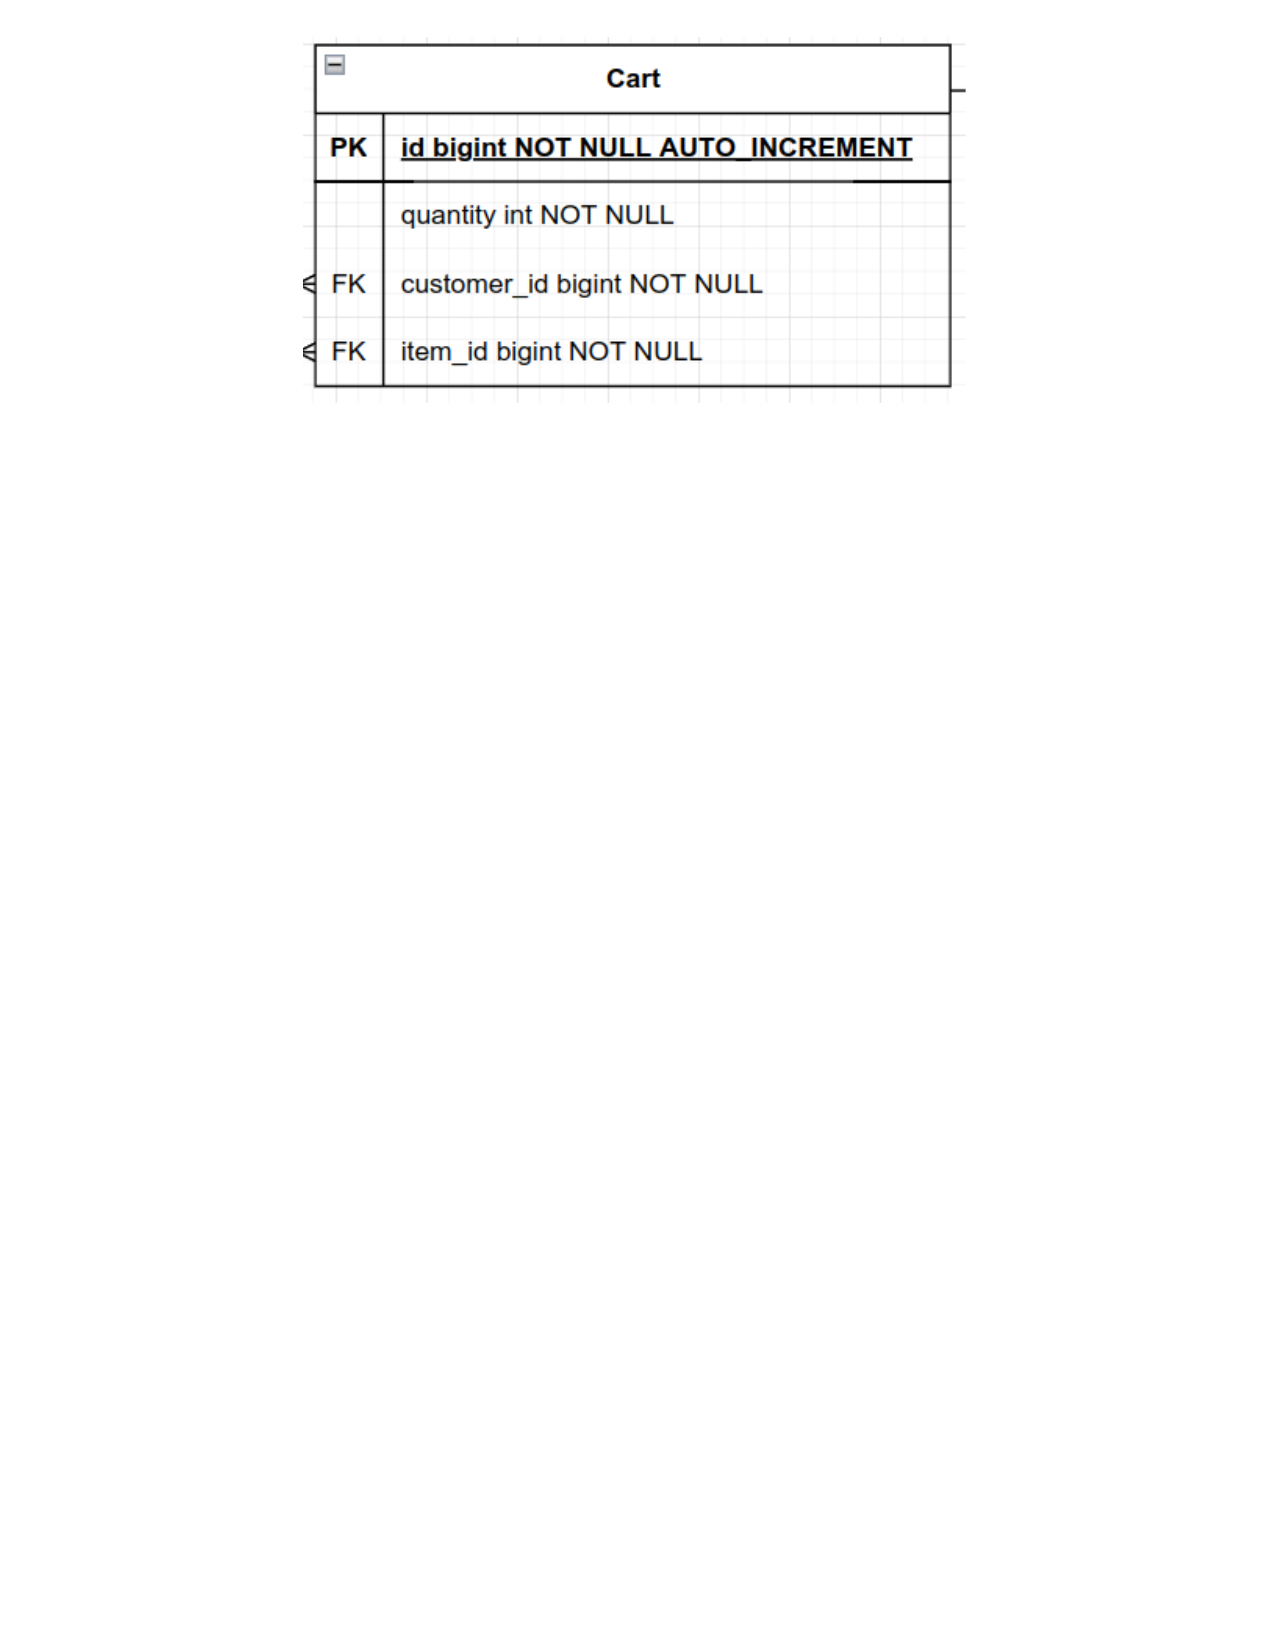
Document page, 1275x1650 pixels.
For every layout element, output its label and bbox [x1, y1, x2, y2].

picture [303, 37, 966, 403]
